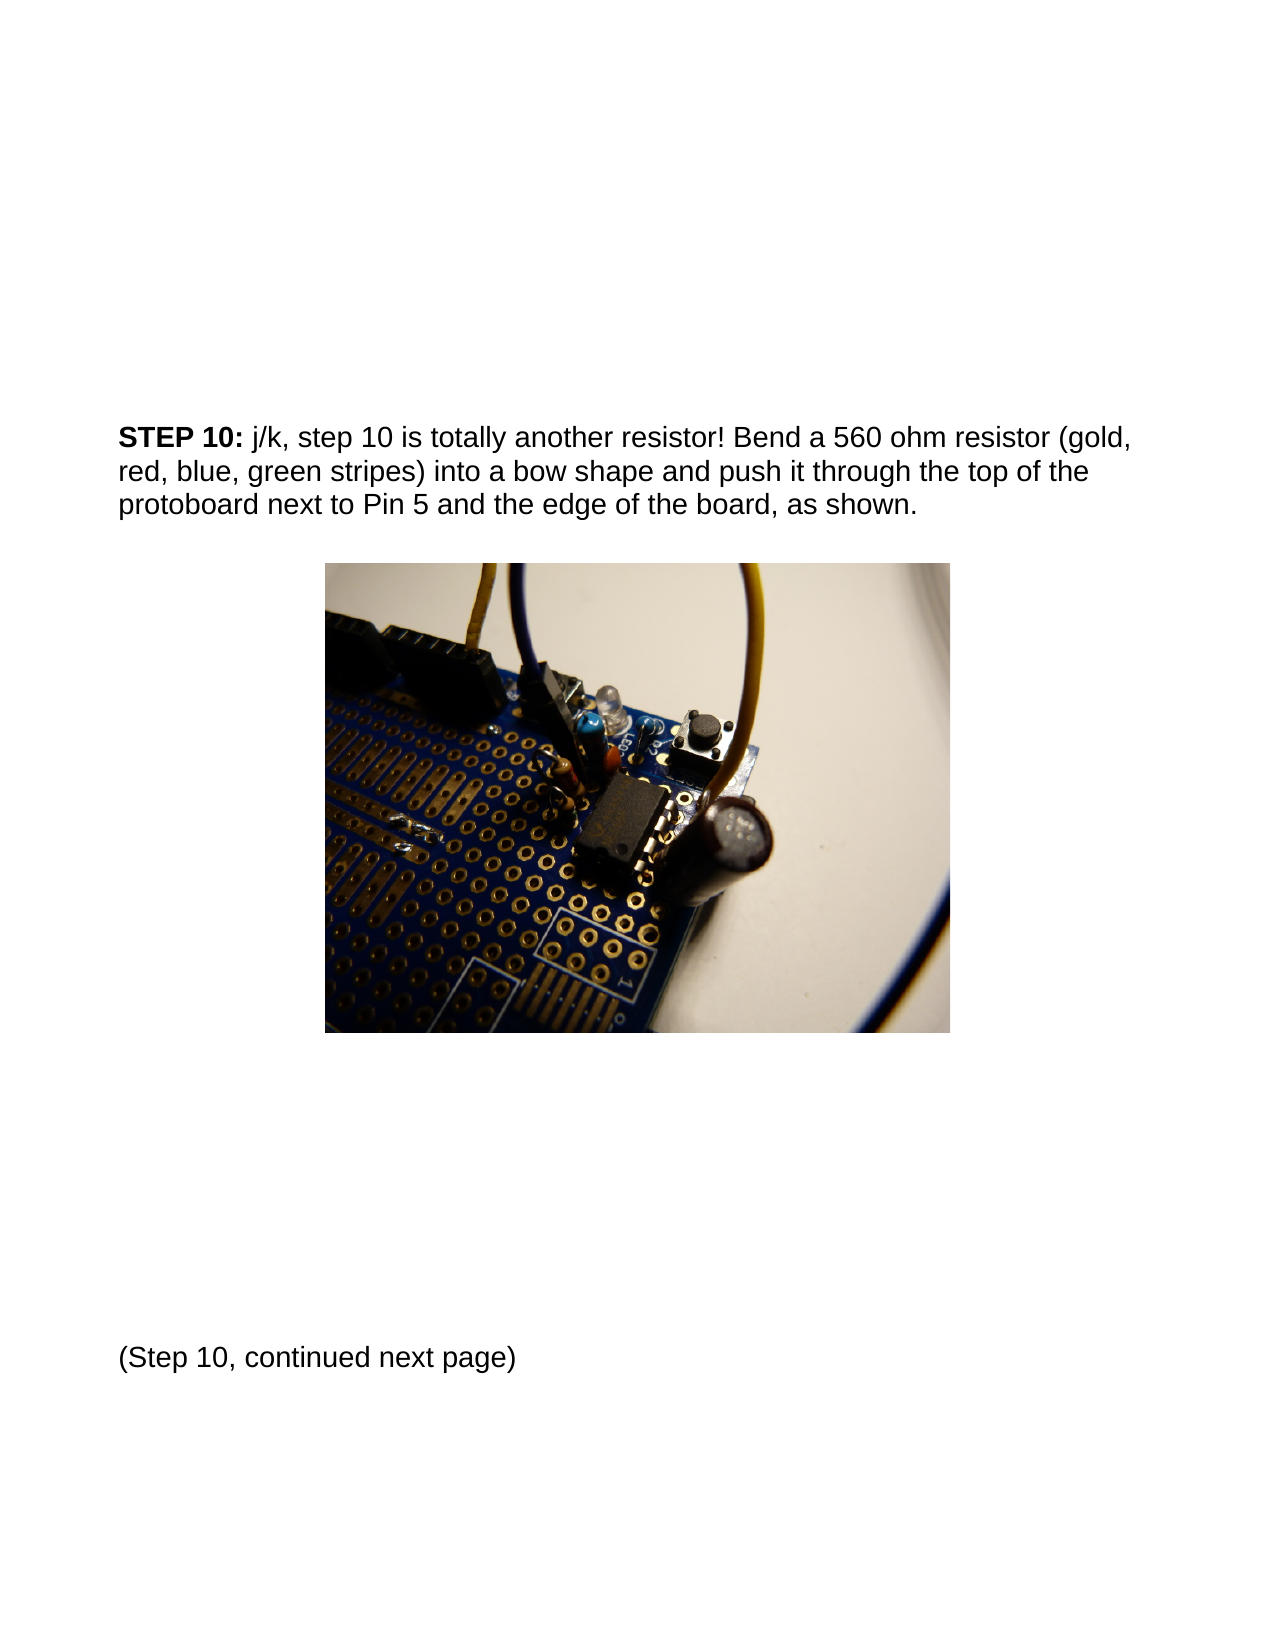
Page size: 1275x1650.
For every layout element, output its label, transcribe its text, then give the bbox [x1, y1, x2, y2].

picture [325, 563, 951, 1033]
text (Step 10, continued next page) [118, 1340, 1157, 1373]
text STEP 10: j/k, step 10 is totally another resistor! Bend a 560 ohm resistor (gold, red, blue, green stripes) into a bow shape and push it through the top of the protoboard next to Pin 5 and the edge of the board, as shown. [118, 420, 1157, 521]
